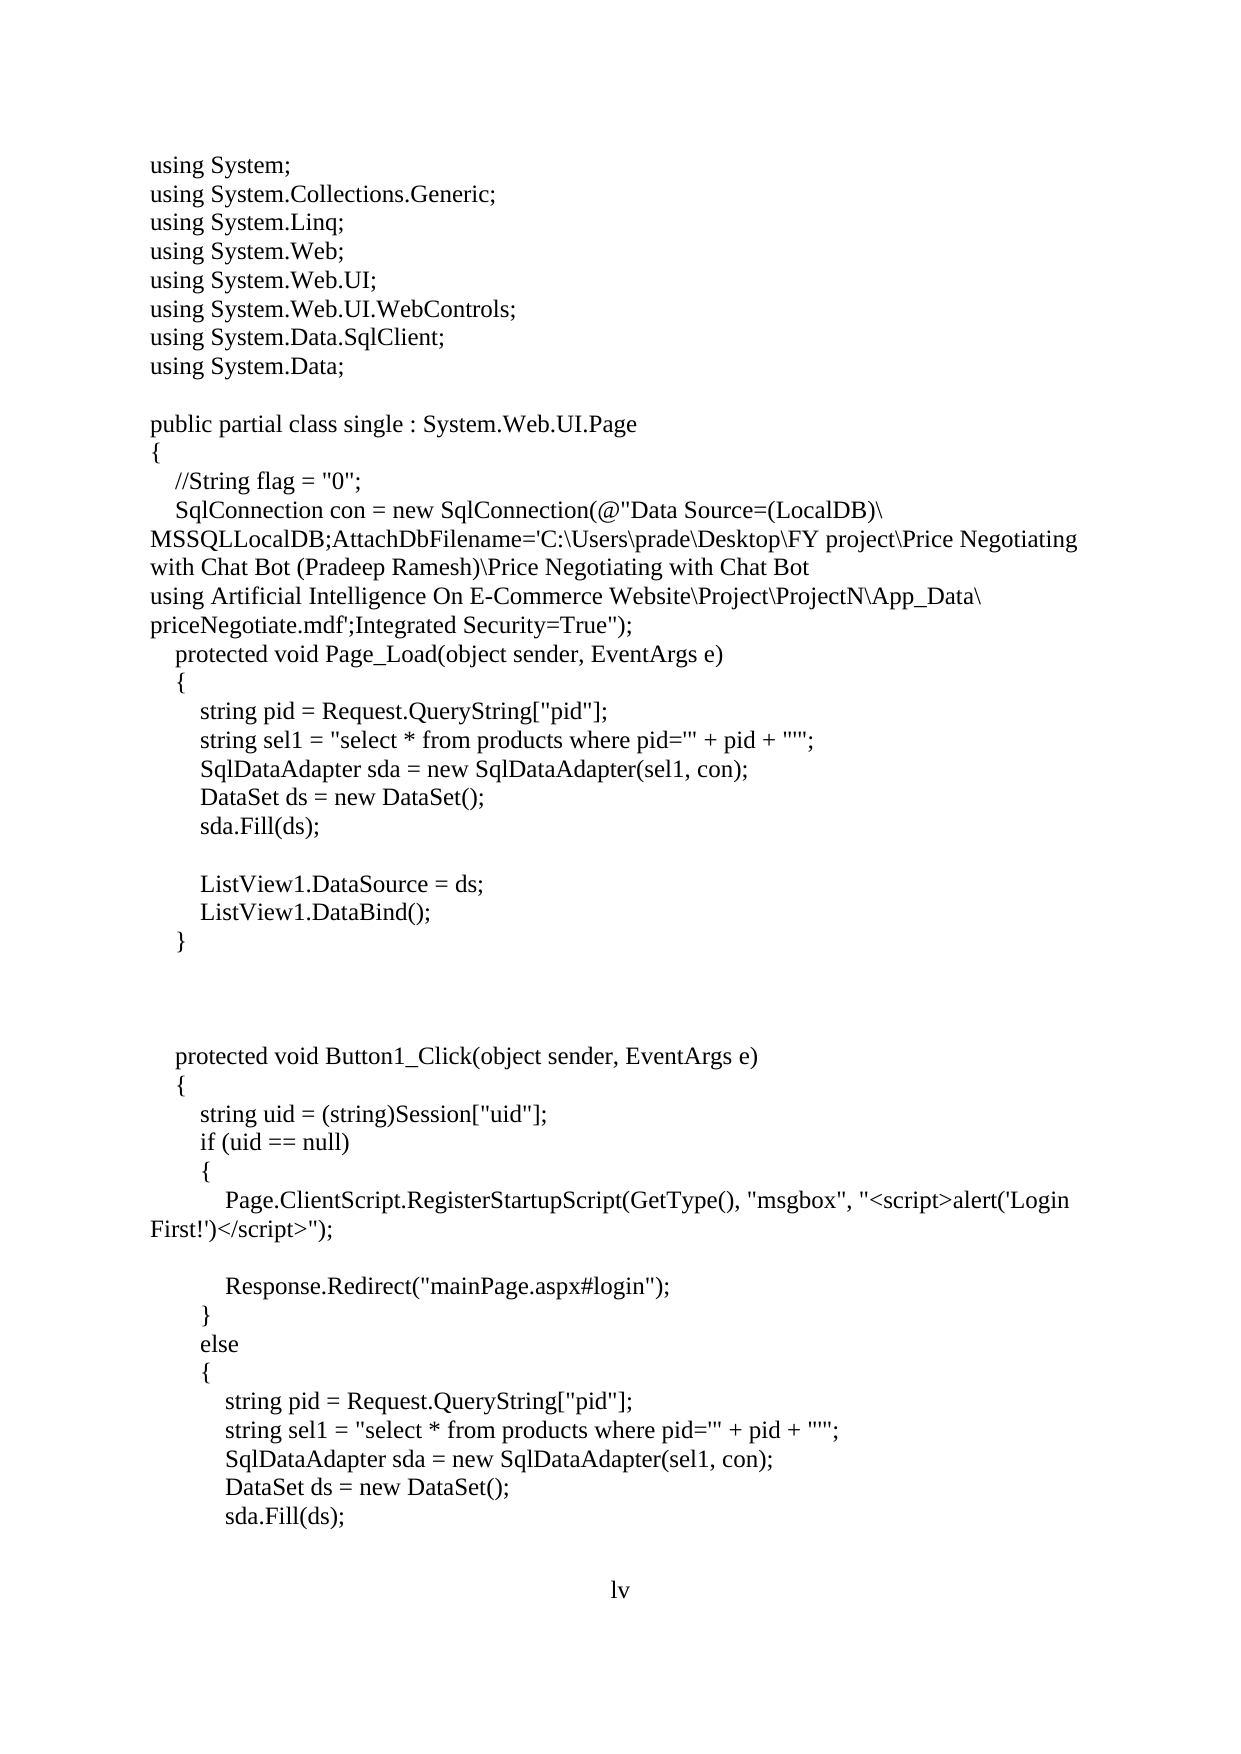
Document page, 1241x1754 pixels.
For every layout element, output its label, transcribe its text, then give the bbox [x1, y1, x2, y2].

text sda.Fill(ds); [150, 1501, 1090, 1530]
text public partial class single : System.Web.UI.Page [150, 409, 1090, 437]
text using System.Data.SqlClient; [150, 322, 1090, 351]
text string sel1 = "select * from products where pid='" + pid + "'"; [150, 725, 1090, 754]
text Page.ClientScript.RegisterStartupScript(GetType(), "msgbox", "<script>alert('Login First!')</script>"); [150, 1185, 1090, 1242]
text SqlDataAdapter sda = new SqlDataAdapter(sel1, con); [150, 754, 1090, 782]
text { [150, 1070, 1090, 1099]
text } [150, 1300, 1090, 1329]
text protected void Button1_Click(object sender, EventArgs e) [150, 1041, 1090, 1070]
text if (uid == null) [150, 1127, 1090, 1156]
text DataSet ds = new DataSet(); [150, 782, 1090, 811]
text using System.Web.UI.WebControls; [150, 294, 1090, 322]
text using System; [150, 150, 1090, 179]
text { [150, 437, 1090, 466]
text using System.Linq; [150, 207, 1090, 236]
text { [150, 1357, 1090, 1386]
text Response.Redirect("mainPage.aspx#login"); [150, 1271, 1090, 1300]
text //String flag = "0"; [150, 466, 1090, 495]
text } [150, 926, 1090, 955]
text protected void Page_Load(object sender, EventArgs e) [150, 639, 1090, 667]
text string sel1 = "select * from products where pid='" + pid + "'"; [150, 1415, 1090, 1444]
text using System.Collections.Generic; [150, 179, 1090, 207]
text sda.Fill(ds); [150, 811, 1090, 840]
text using System.Web; [150, 236, 1090, 265]
text ListView1.DataBind(); [150, 897, 1090, 926]
text { [150, 667, 1090, 696]
text using System.Data; [150, 351, 1090, 380]
text string pid = Request.QueryString["pid"]; [150, 696, 1090, 725]
text string uid = (string)Session["uid"]; [150, 1099, 1090, 1127]
text { [150, 1156, 1090, 1185]
text else [150, 1329, 1090, 1357]
text string pid = Request.QueryString["pid"]; [150, 1386, 1090, 1415]
text SqlDataAdapter sda = new SqlDataAdapter(sel1, con); [150, 1444, 1090, 1472]
text ListView1.DataSource = ds; [150, 869, 1090, 897]
text SqlConnection con = new SqlConnection(@"Data Source=(LocalDB)\MSSQLLocalDB;AttachDbFilename='C:\Users\prade\Desktop\FY project\Price Negotiating with Chat Bot (Pradeep Ramesh)\Price Negotiating with Chat Bot using Artificial Intelligence On E-Commerce Website\Project\ProjectN\App_Data\priceNegotiate.mdf';Integrated Security=True"); [150, 495, 1090, 639]
text DataSet ds = new DataSet(); [150, 1472, 1090, 1501]
text using System.Web.UI; [150, 265, 1090, 294]
